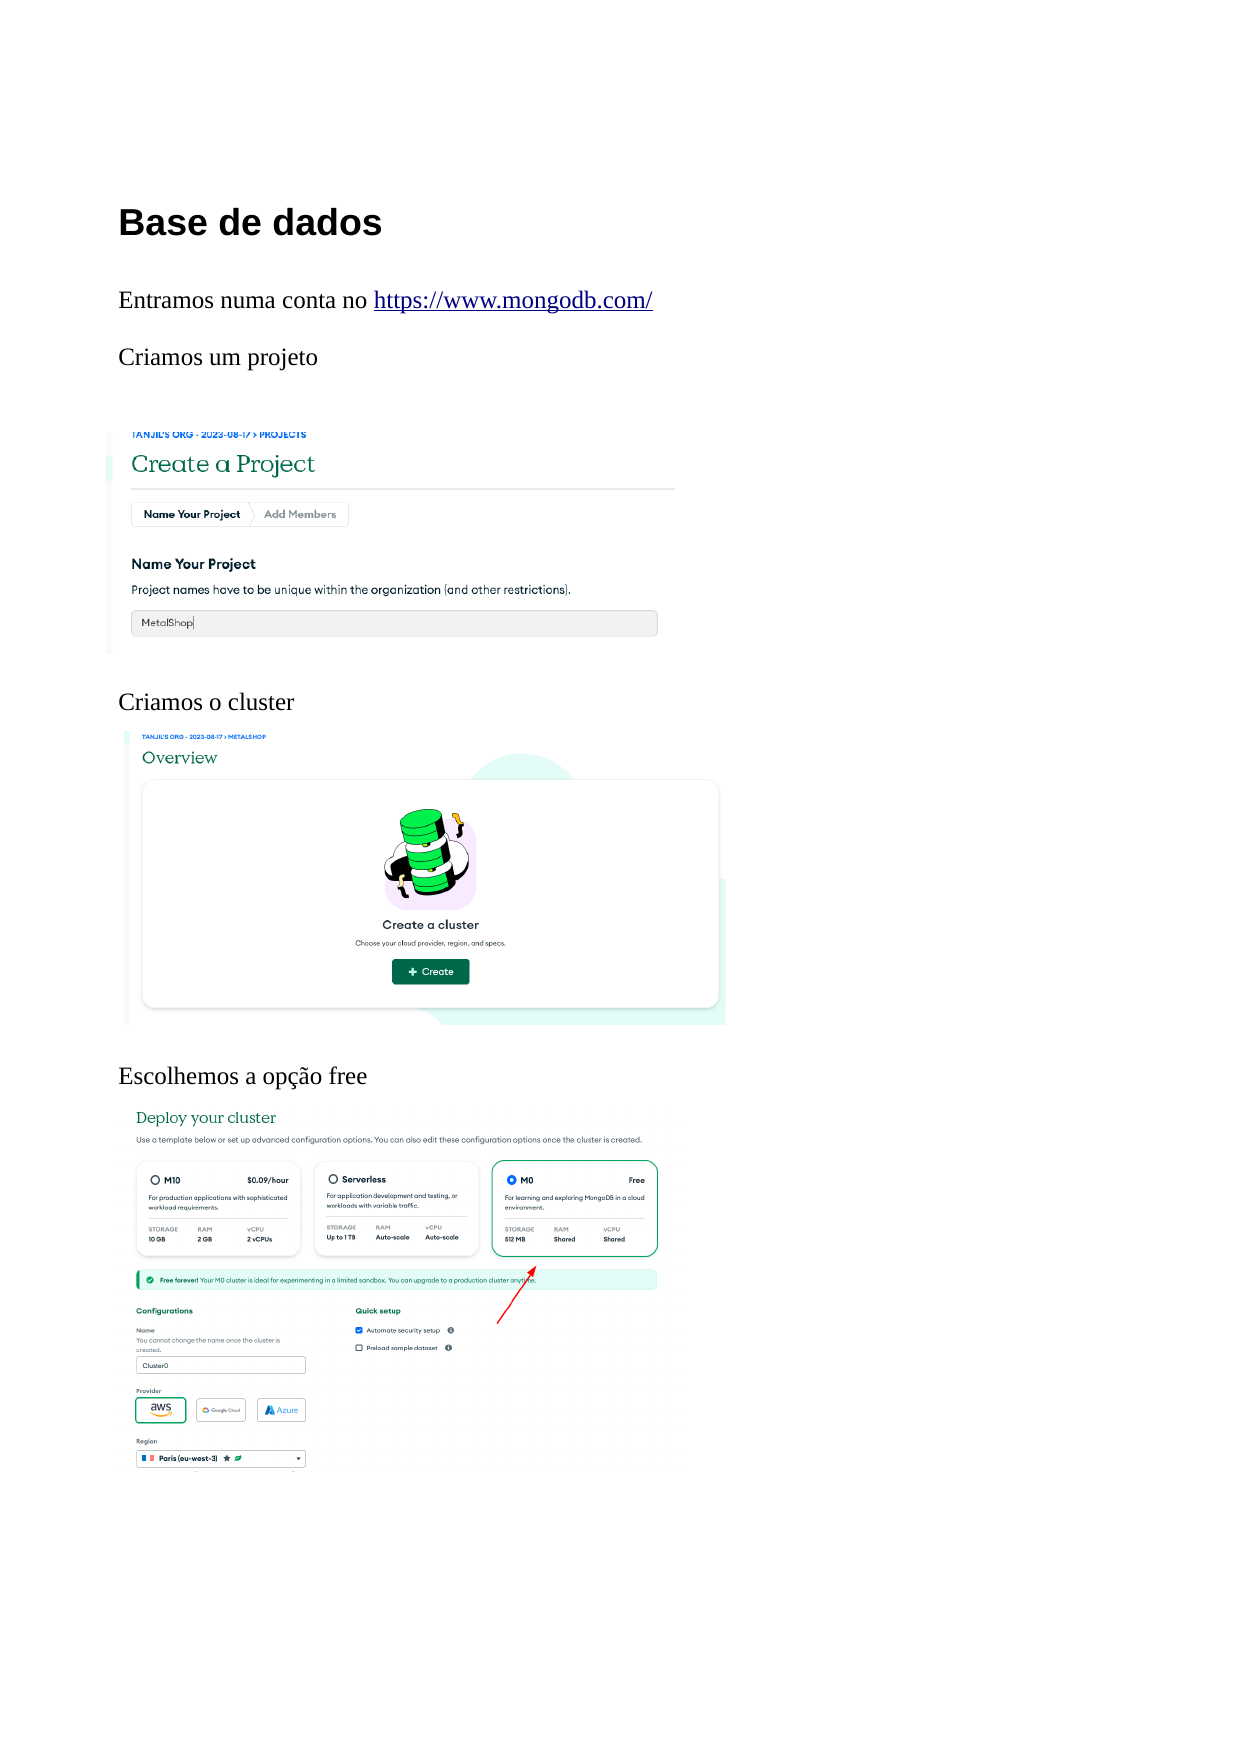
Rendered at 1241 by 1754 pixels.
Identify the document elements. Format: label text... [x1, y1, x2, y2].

text Criamos um projeto [118, 342, 1122, 371]
text Criamos o cluster [118, 687, 1122, 716]
picture [117, 1106, 689, 1472]
subtitle Base de dados [118, 201, 1122, 244]
text Escolhemos a opção free [118, 1061, 1122, 1090]
picture [123, 731, 726, 1025]
picture [105, 432, 675, 654]
text Entramos numa conta no https://www.mongodb.com/ [118, 285, 1122, 314]
